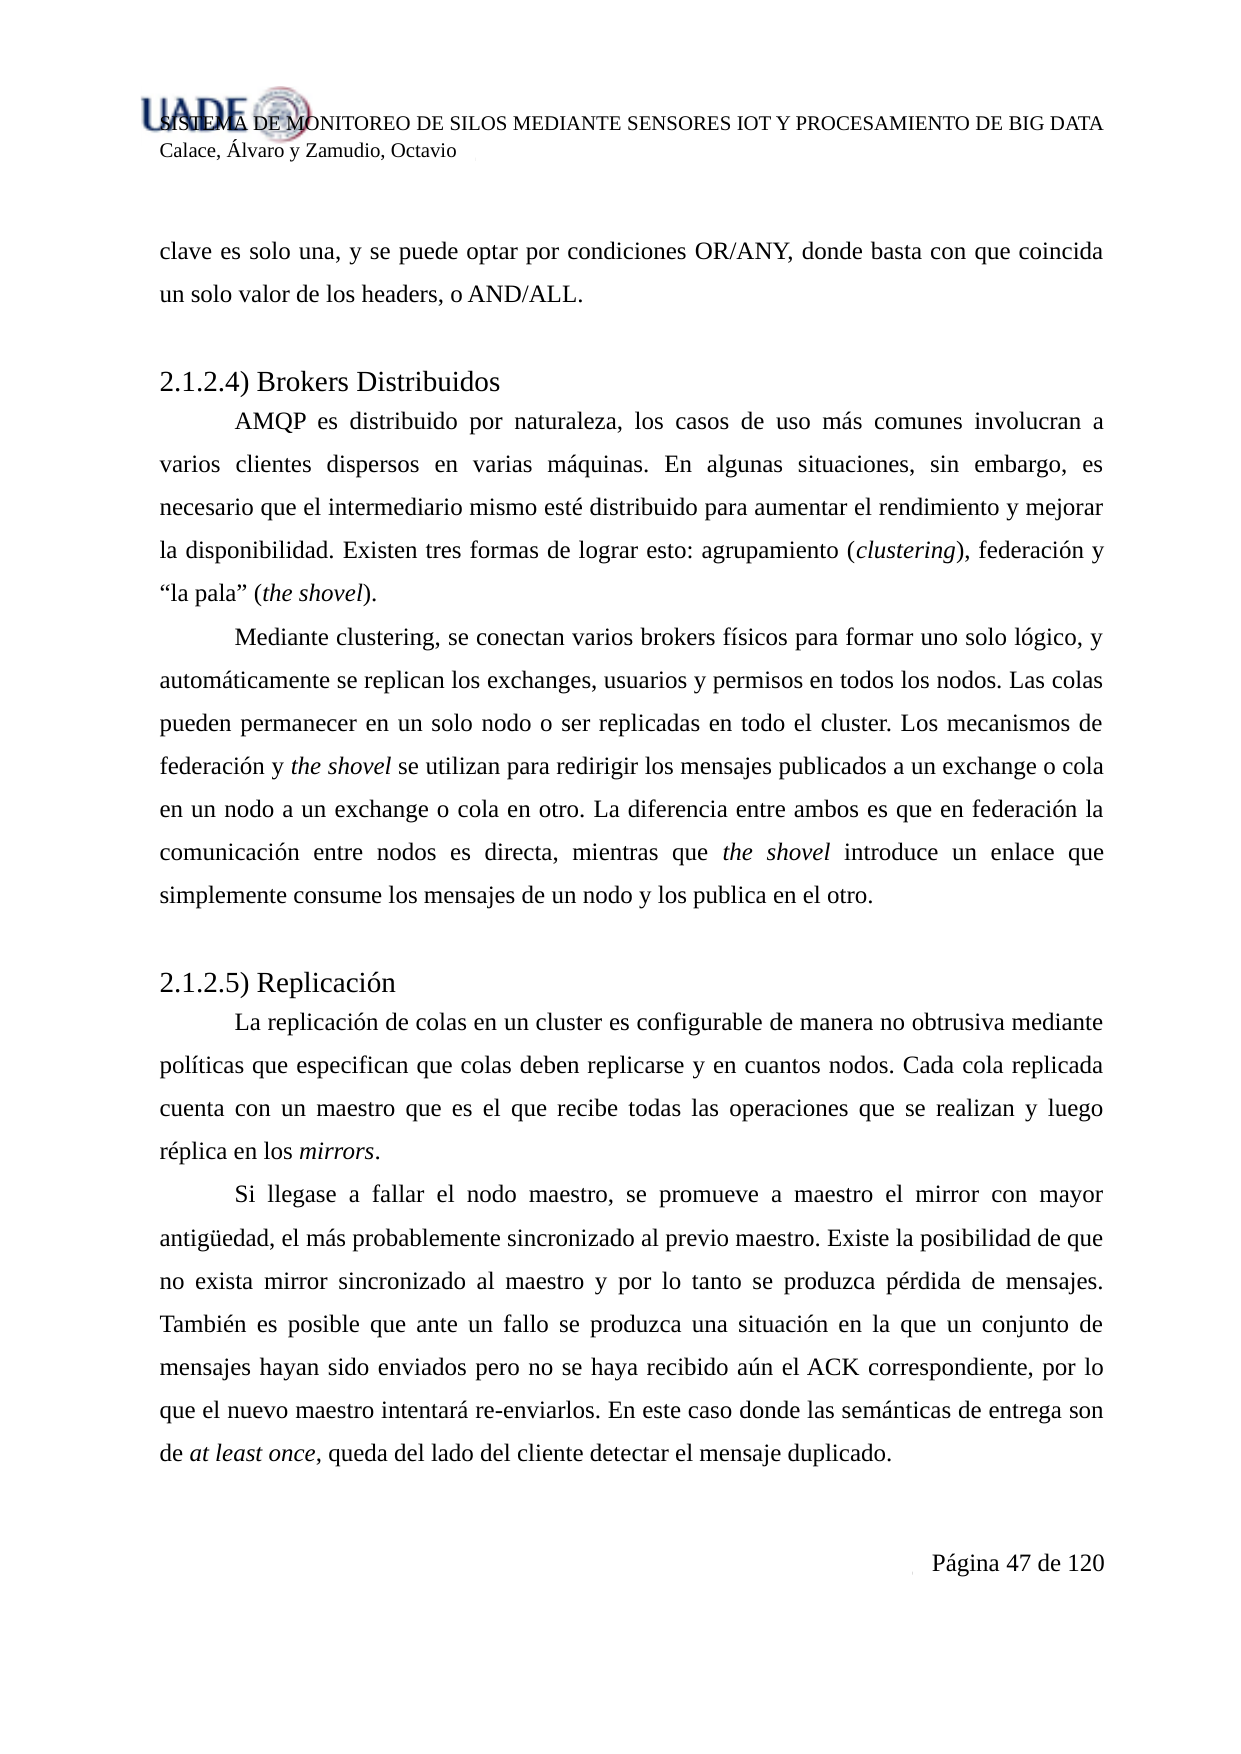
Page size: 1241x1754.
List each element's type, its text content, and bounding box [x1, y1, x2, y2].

text Mediante clustering, se conectan varios brokers físicos para formar uno solo lógico, y automáticamente se replican los exchanges, usuarios y permisos en todos los nodos. Las colas pueden permanecer en un solo nodo o ser replicadas en todo el cluster. Los mecanismos de federación y the shovel se utilizan para redirigir los mensajes publicados a un exchange o cola en un nodo a un exchange o cola en otro. La diferencia entre ambos es que en federación la comunicación entre nodos es directa, mientras que the shovel introduce un enlace que simplemente consume los mensajes de un nodo y los publica en el otro. [159, 622, 1104, 909]
text clave es solo una, y se puede optar por condiciones OR/ANY, donde basta con que coincida un solo valor de los headers, o AND/ALL. [159, 236, 1104, 308]
text La replicación de colas en un cluster es configurable de manera no obtrusiva mediante políticas que especifican que colas deben replicarse y en cuantos nodos. Cada cola replicada cuenta con un maestro que es el que recibe todas las operaciones que se realizan y luego réplica en los mirrors. [159, 1007, 1104, 1165]
text Si llegase a fallar el nodo maestro, se promueve a maestro el mirror con mayor antigüedad, el más probablemente sincronizado al previo maestro. Existe la posibilidad de que no exista mirror sincronizado al maestro y por lo tanto se produzca pérdida de mensajes. También es posible que ante un fallo se produzca una situación en la que un conjunto de mensajes hayan sido enviados pero no se haya recibido aún el ACK correspondiente, por lo que el nuevo maestro intentará re-enviarlos. En este caso donde las semánticas de entrega son de at least once, queda del lado del cliente detectar el mensaje duplicado. [159, 1179, 1104, 1467]
picture [140, 86, 314, 146]
text AMQP es distribuido por naturaleza, los casos de uso más comunes involucran a varios clientes dispersos en varias máquinas. En algunas situaciones, sin embargo, es necesario que el intermediario mismo esté distribuido para aumentar el rendimiento y mejorar la disponibilidad. Existen tres formas de lograr esto: agrupamiento (clustering), federación y “la pala” (the shovel). [159, 406, 1104, 607]
subtitle 2.1.2.5) Replicación [159, 965, 1104, 999]
subtitle 2.1.2.4) Brokers Distribuidos [159, 364, 1104, 398]
